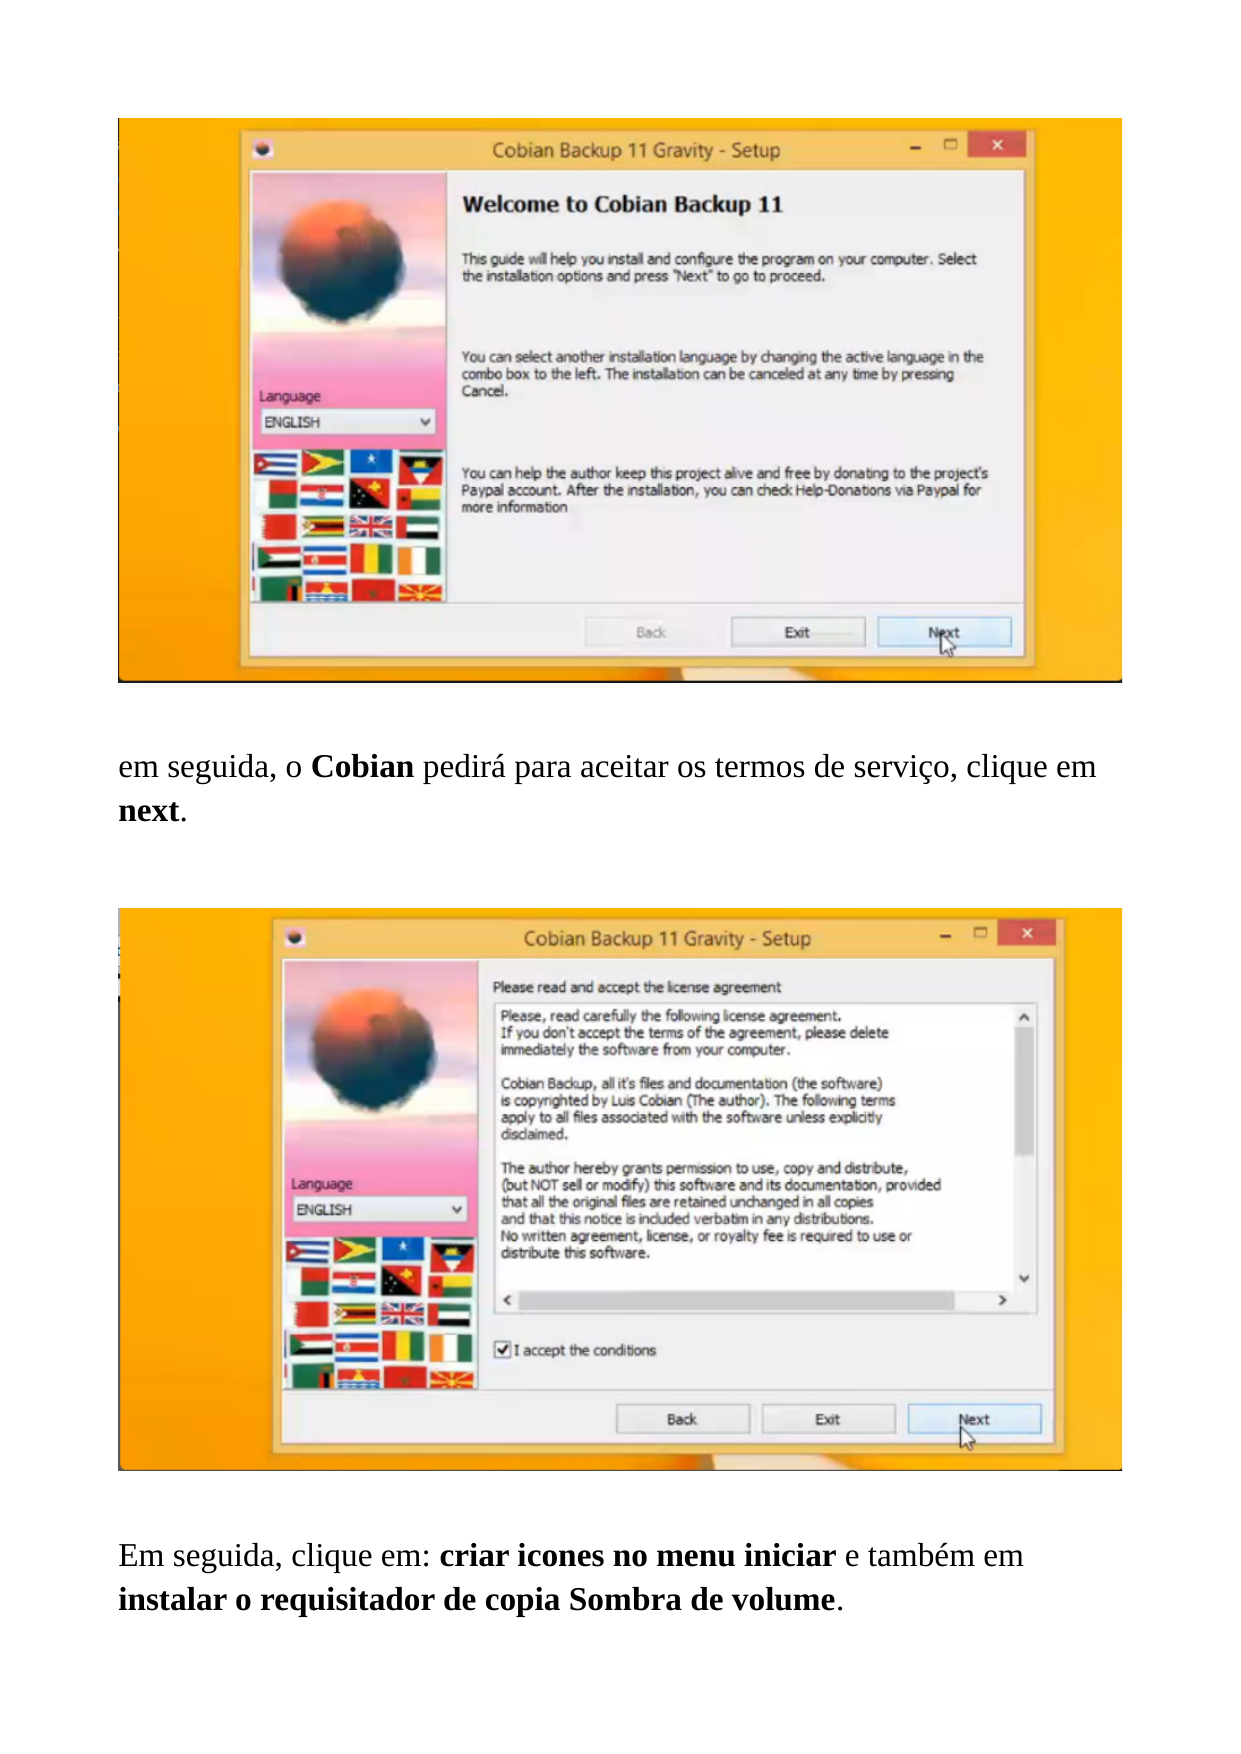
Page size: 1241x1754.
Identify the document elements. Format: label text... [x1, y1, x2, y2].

picture [118, 908, 1123, 1471]
text em seguida, o Cobian pedirá para aceitar os termos de serviço, clique em next. [118, 747, 1122, 829]
text Em seguida, clique em: criar icones no menu iniciar e também em instalar o requisitador de copia Sombra de volume. [118, 1535, 1122, 1618]
picture [118, 118, 1123, 683]
